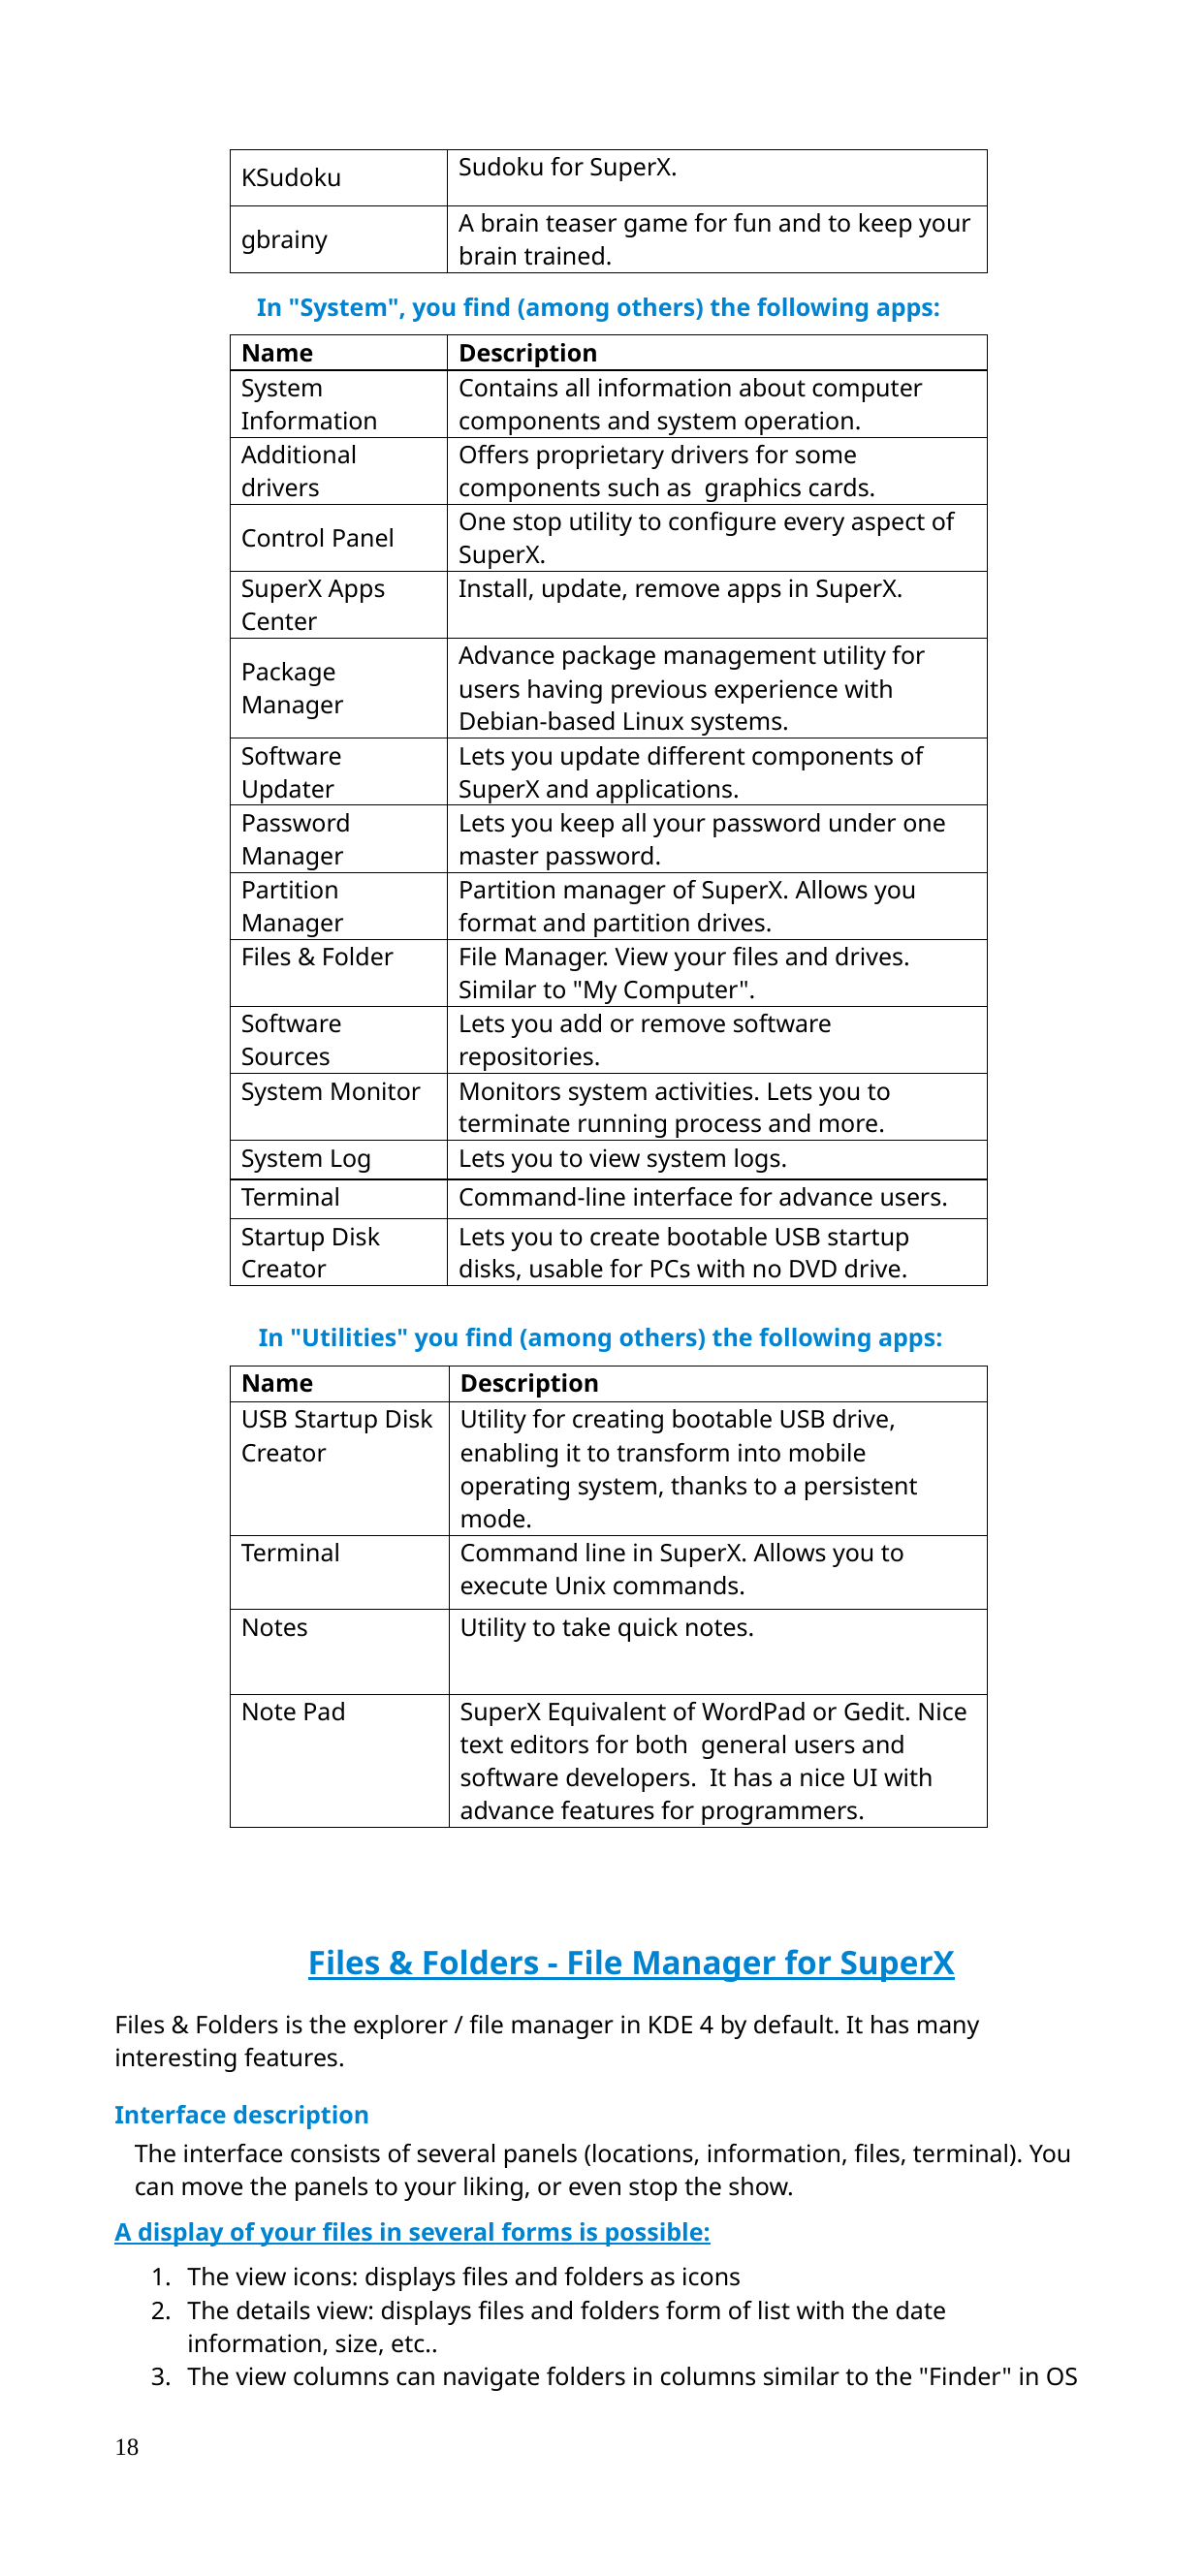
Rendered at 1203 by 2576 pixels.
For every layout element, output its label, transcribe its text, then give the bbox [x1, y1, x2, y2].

table_cell Files & Folder [231, 940, 447, 1006]
table_cell System Log [231, 1141, 447, 1178]
table_cell Terminal [231, 1180, 447, 1218]
table_cell Utility for creating bootable USB drive, enabling it to transform into mobile operating system, thanks to a persistent mode. [450, 1402, 987, 1534]
table_cell Lets you keep all your password under one master password. [448, 805, 987, 871]
table_cell SuperX Equivalent of WordPad or Gedit. Nice text editors for both general users and software developers. It has a nice UI with advance features for programmers. [450, 1695, 987, 1827]
table_cell KSudoku [231, 150, 447, 205]
table_cell Partition Manager [231, 873, 447, 939]
table_header Description [450, 1367, 987, 1401]
subtitle Files & Folders - File Manager for SuperX [175, 1940, 1088, 1984]
list The view columns can navigate folders in columns similar to the "Finder" in OS X. [151, 2359, 1088, 2392]
table_cell Lets you add or remove software repositories. [448, 1007, 987, 1073]
table_cell Command-line interface for advance users. [448, 1180, 987, 1218]
table_cell Advance package management utility for users having previous experience with Debian-based Linux systems. [448, 639, 987, 738]
table_cell Startup Disk Creator [231, 1219, 447, 1285]
table_cell Sudoku for SuperX. [448, 150, 987, 205]
table_cell Utility to take quick notes. [450, 1610, 987, 1693]
table_cell Lets you to view system logs. [448, 1141, 987, 1178]
text A display of your files in several forms is possible: [114, 2215, 1088, 2248]
table_cell Additional drivers [231, 438, 447, 504]
table_cell Lets you to create bootable USB startup disks, usable for PCs with no DVD drive. [448, 1219, 987, 1285]
table_cell Control Panel [231, 505, 447, 571]
subtitle Interface description [114, 2098, 1088, 2131]
table_cell SuperX Apps Center [231, 572, 447, 638]
table_cell Note Pad [231, 1695, 449, 1827]
table_cell Contains all information about computer components and system operation. [448, 371, 987, 437]
table_header Name [231, 1367, 449, 1401]
table_cell Lets you update different components of SuperX and applications. [448, 738, 987, 804]
table_cell Offers proprietary drivers for some components such as graphics cards. [448, 438, 987, 504]
table_cell One stop utility to configure every aspect of SuperX. [448, 505, 987, 571]
table_cell USB Startup Disk Creator [231, 1402, 449, 1534]
table_cell File Manager. View your files and drives. Similar to "My Computer". [448, 940, 987, 1006]
table_cell gbrainy [231, 206, 447, 272]
table_cell Software Updater [231, 738, 447, 804]
table_cell Install, update, remove apps in SuperX. [448, 572, 987, 638]
text In "Utilities" you find (among others) the following apps: [259, 1321, 1088, 1354]
table_header Description [448, 335, 987, 369]
table_cell Command line in SuperX. Allows you to execute Unix commands. [450, 1536, 987, 1609]
table_cell Package Manager [231, 639, 447, 738]
text Files & Folders is the explorer / file manager in KDE 4 by default. It has many interesting features. [114, 2008, 1088, 2074]
text In "System", you find (among others) the following apps: [257, 290, 1088, 323]
list The details view: displays files and folders form of list with the date information, size, etc.. [151, 2293, 1088, 2359]
table_cell Monitors system activities. Lets you to terminate running process and more. [448, 1074, 987, 1140]
table_cell Terminal [231, 1536, 449, 1609]
table_cell System Information [231, 371, 447, 437]
list The view icons: displays files and folders as icons [151, 2260, 1088, 2293]
table_header Name [231, 335, 447, 369]
table_cell System Monitor [231, 1074, 447, 1140]
table_cell Partition manager of SuperX. Allows you format and partition drives. [448, 873, 987, 939]
table_cell Notes [231, 1610, 449, 1693]
table_cell A brain teaser game for fun and to keep your brain trained. [448, 206, 987, 272]
table_cell Software Sources [231, 1007, 447, 1073]
text The interface consists of several panels (locations, information, files, terminal). You can move the panels to your liking, or even stop the show. [134, 2137, 1088, 2203]
table_cell Password Manager [231, 805, 447, 871]
